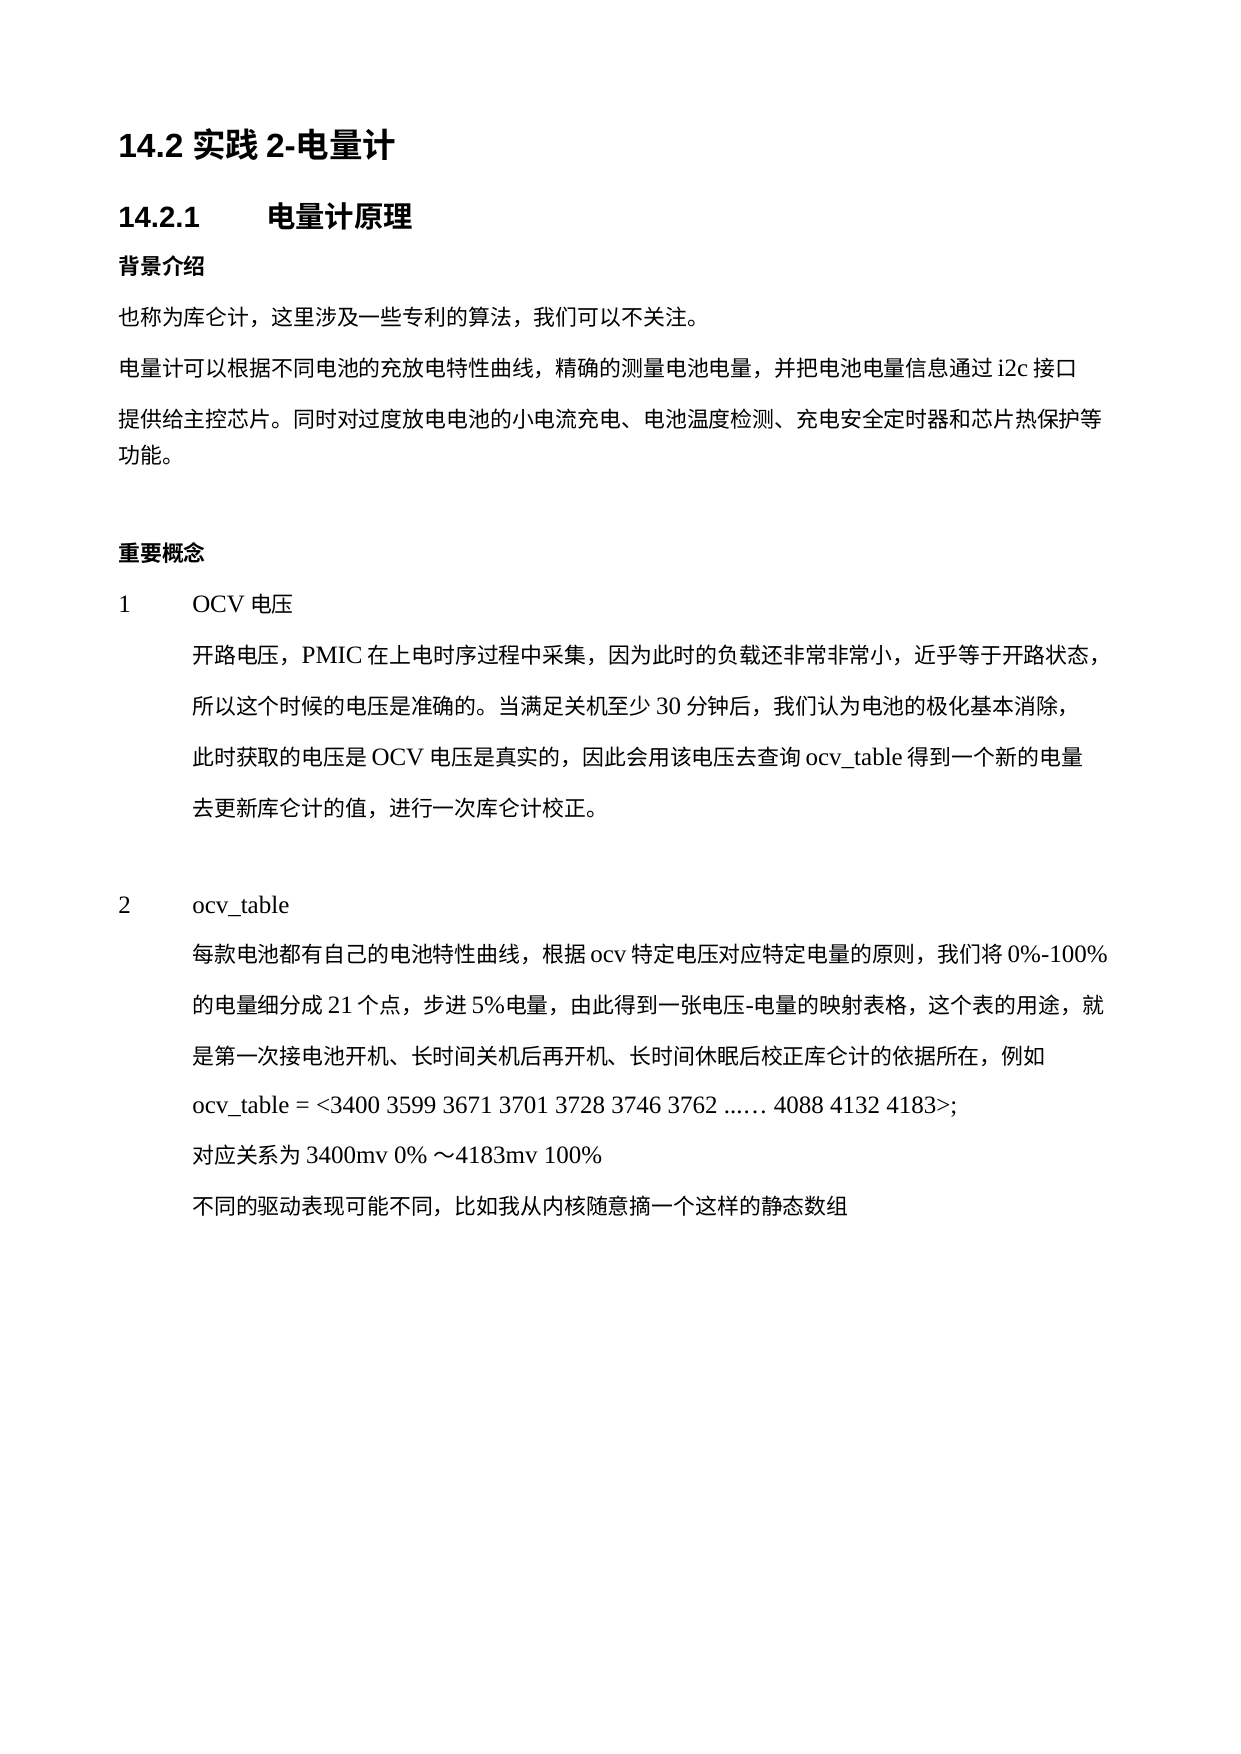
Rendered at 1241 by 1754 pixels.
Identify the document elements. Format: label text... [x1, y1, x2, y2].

text 电量计可以根据不同电池的充放电特性曲线，精确的测量电池电量，并把电池电量信息通过i2c接口 [118, 351, 1122, 382]
text 也称为库仑计，这里涉及一些专利的算法，我们可以不关注。 [118, 300, 1122, 331]
text 1 OCV电压 [118, 587, 1122, 619]
subtitle 14.2.1 电量计原理 [118, 194, 1122, 236]
text 是第一次接电池开机、长时间关机后再开机、长时间休眠后校正库仑计的依据所在，例如 [118, 1039, 1122, 1071]
text ocv_table = <3400 3599 3671 3701 3728 3746 3762 ...… 4088 4132 4183>; [118, 1090, 1122, 1119]
text 重要概念 [118, 536, 1122, 568]
text 开路电压，PMIC在上电时序过程中采集，因为此时的负载还非常非常小，近乎等于开路状态， [118, 638, 1122, 670]
text 去更新库仑计的值，进行一次库仑计校正。 [118, 791, 1122, 823]
text 不同的驱动表现可能不同，比如我从内核随意摘一个这样的静态数组 [118, 1189, 1122, 1220]
text 此时获取的电压是OCV电压是真实的，因此会用该电压去查询ocv_table得到一个新的电量 [118, 740, 1122, 772]
text 2 ocv_table [118, 890, 1122, 918]
text 对应关系为3400mv 0% ～4183mv 100% [118, 1138, 1122, 1169]
text 所以这个时候的电压是准确的。当满足关机至少30分钟后，我们认为电池的极化基本消除， [118, 689, 1122, 721]
text 背景介绍 [118, 249, 1122, 280]
subtitle 14.2 实践2-电量计 [118, 118, 1122, 167]
text 每款电池都有自己的电池特性曲线，根据ocv特定电压对应特定电量的原则，我们将0%-100% [118, 937, 1122, 969]
text 的电量细分成21个点，步进5%电量，由此得到一张电压-电量的映射表格，这个表的用途，就 [118, 988, 1122, 1020]
text 提供给主控芯片。同时对过度放电电池的小电流充电、电池温度检测、充电安全定时器和芯片热保护等功能。 [118, 402, 1122, 469]
